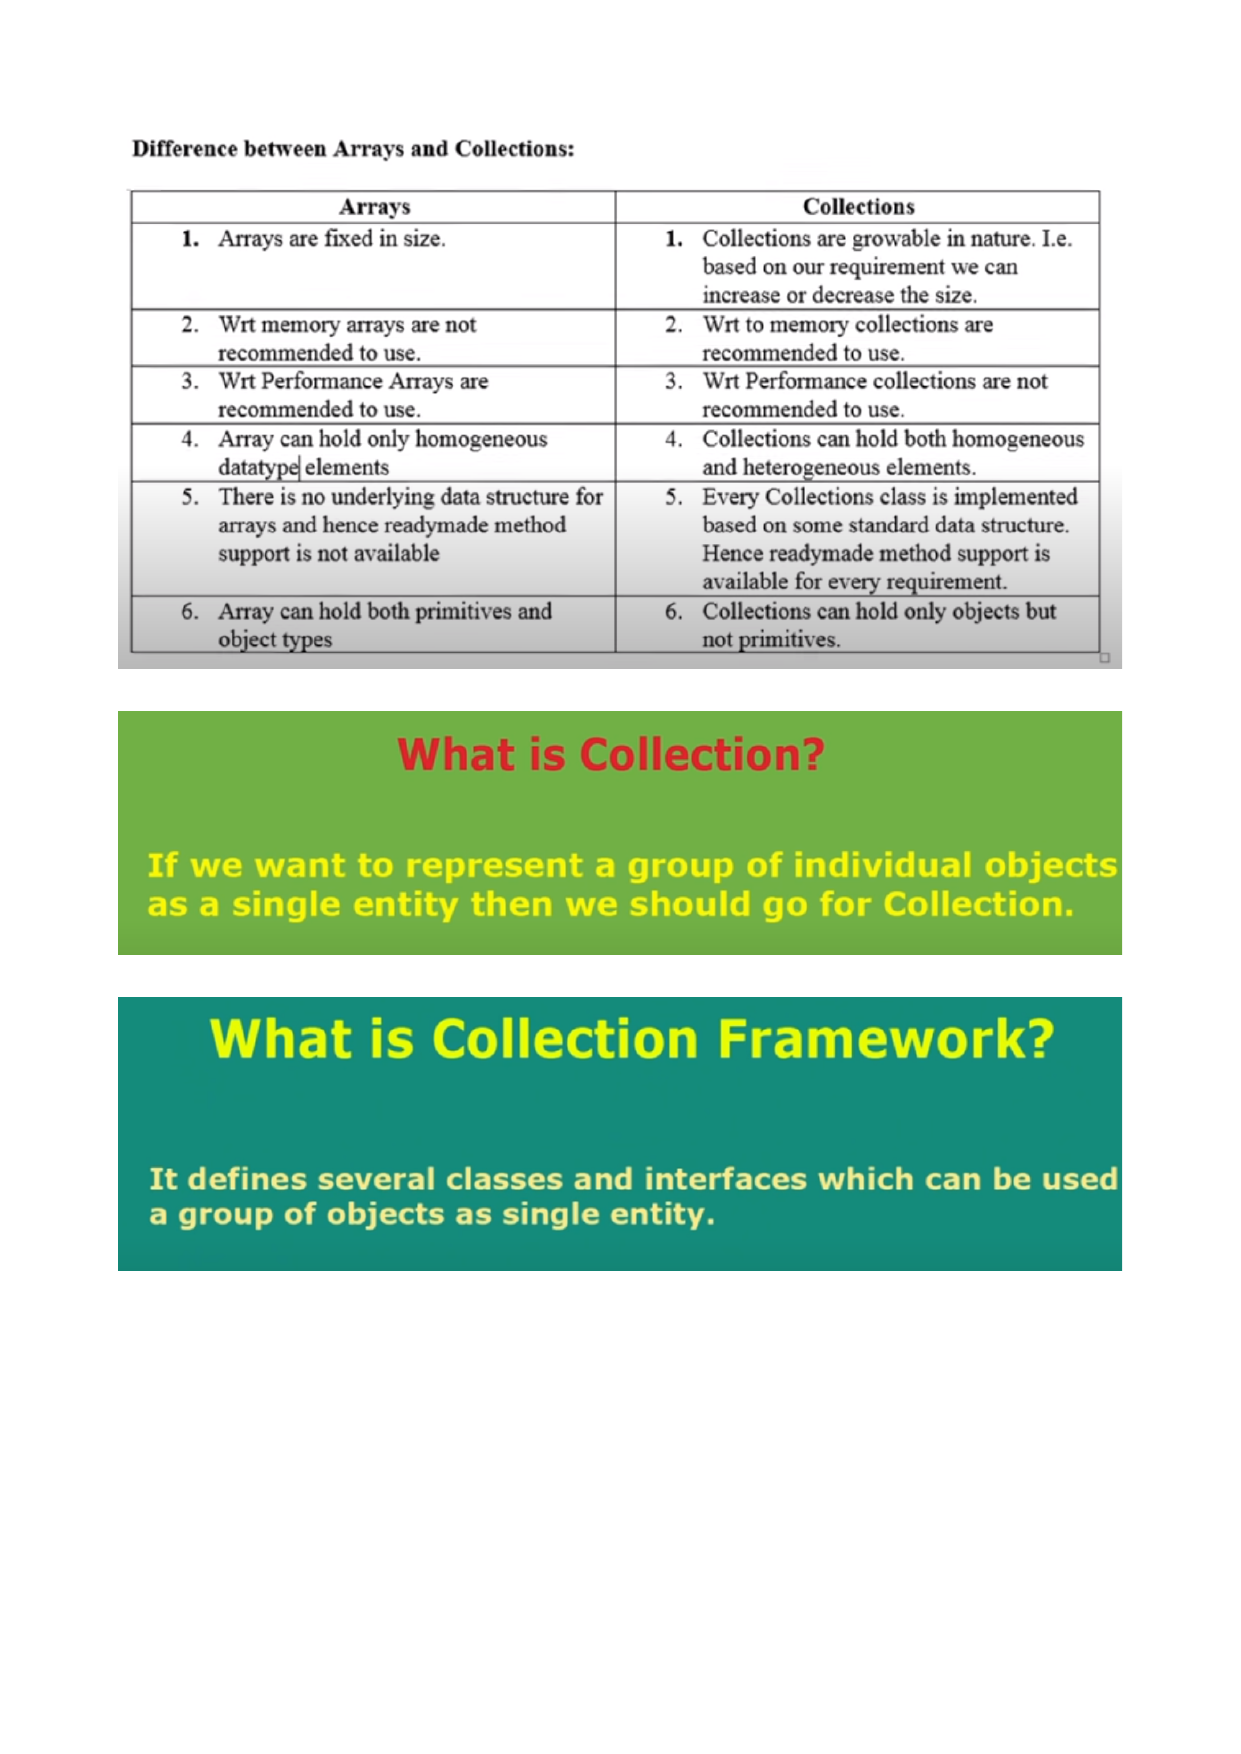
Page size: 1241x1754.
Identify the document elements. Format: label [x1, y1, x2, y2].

picture [118, 118, 1123, 669]
picture [118, 711, 1123, 955]
picture [118, 997, 1123, 1271]
